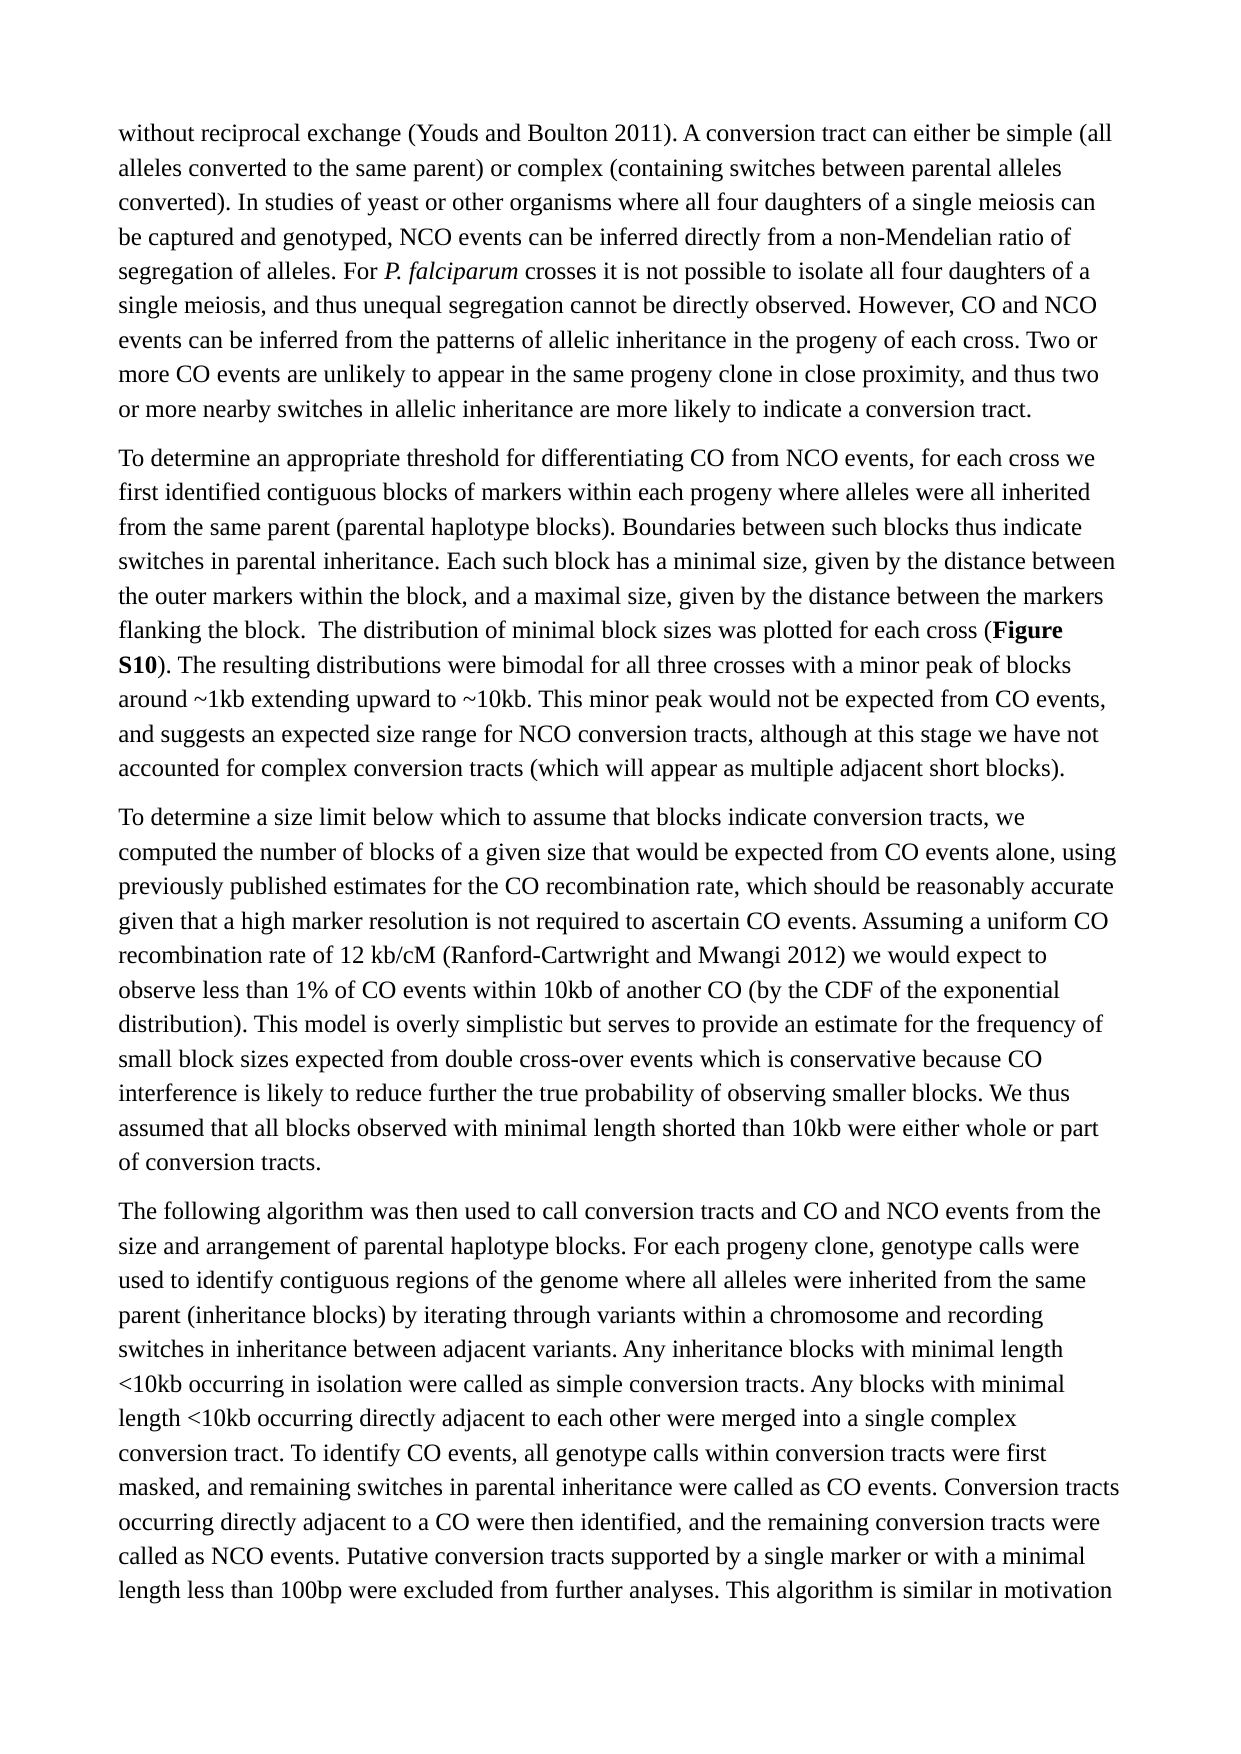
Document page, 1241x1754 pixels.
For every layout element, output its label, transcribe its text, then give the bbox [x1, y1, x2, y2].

text To determine an appropriate threshold for differentiating CO from NCO events, for each cross we first identified contiguous blocks of markers within each progeny where alleles were all inherited from the same parent (parental haplotype blocks). Boundaries between such blocks thus indicate switches in parental inheritance. Each such block has a minimal size, given by the distance between the outer markers within the block, and a maximal size, given by the distance between the markers flanking the block. The distribution of minimal block sizes was plotted for each cross (Figure S10). The resulting distributions were bimodal for all three crosses with a minor peak of blocks around ~1kb extending upward to ~10kb. This minor peak would not be expected from CO events, and suggests an expected size range for NCO conversion tracts, although at this stage we have not accounted for complex conversion tracts (which will appear as multiple adjacent short blocks). [118, 443, 1122, 782]
text The following algorithm was then used to call conversion tracts and CO and NCO events from the size and arrangement of parental haplotype blocks. For each progeny clone, genotype calls were used to identify contiguous regions of the genome where all alleles were inherited from the same parent (inheritance blocks) by iterating through variants within a chromosome and recording switches in inheritance between adjacent variants. Any inheritance blocks with minimal length <10kb occurring in isolation were called as simple conversion tracts. Any blocks with minimal length <10kb occurring directly adjacent to each other were merged into a single complex conversion tract. To identify CO events, all genotype calls within conversion tracts were first masked, and remaining switches in parental inheritance were called as CO events. Conversion tracts occurring directly adjacent to a CO were then identified, and the remaining conversion tracts were called as NCO events. Putative conversion tracts supported by a single marker or with a minimal length less than 100bp were excluded from further analyses. This algorithm is similar in motivation [118, 1196, 1122, 1604]
text without reciprocal exchange (Youds and Boulton 2011)⁠. A conversion tract can either be simple (all alleles converted to the same parent) or complex (containing switches between parental alleles converted). In studies of yeast or other organisms where all four daughters of a single meiosis can be captured and genotyped, NCO events can be inferred directly from a non-Mendelian ratio of segregation of alleles. For P. falciparum crosses it is not possible to isolate all four daughters of a single meiosis, and thus unequal segregation cannot be directly observed. However, CO and NCO events can be inferred from the patterns of allelic inheritance in the progeny of each cross. Two or more CO events are unlikely to appear in the same progeny clone in close proximity, and thus two or more nearby switches in allelic inheritance are more likely to indicate a conversion tract. [118, 118, 1122, 423]
text To determine a size limit below which to assume that blocks indicate conversion tracts, we computed the number of blocks of a given size that would be expected from CO events alone, using previously published estimates for the CO recombination rate, which should be reasonably accurate given that a high marker resolution is not required to ascertain CO events. Assuming a uniform CO recombination rate of 12 kb/cM (Ranford-Cartwright and Mwangi 2012)⁠ we would expect to observe less than 1% of CO events within 10kb of another CO (by the CDF of the exponential distribution). This model is overly simplistic but serves to provide an estimate for the frequency of small block sizes expected from double cross-over events which is conservative because CO interference is likely to reduce further the true probability of observing smaller blocks. We thus assumed that all blocks observed with minimal length shorted than 10kb were either whole or part of conversion tracts. [118, 802, 1122, 1176]
